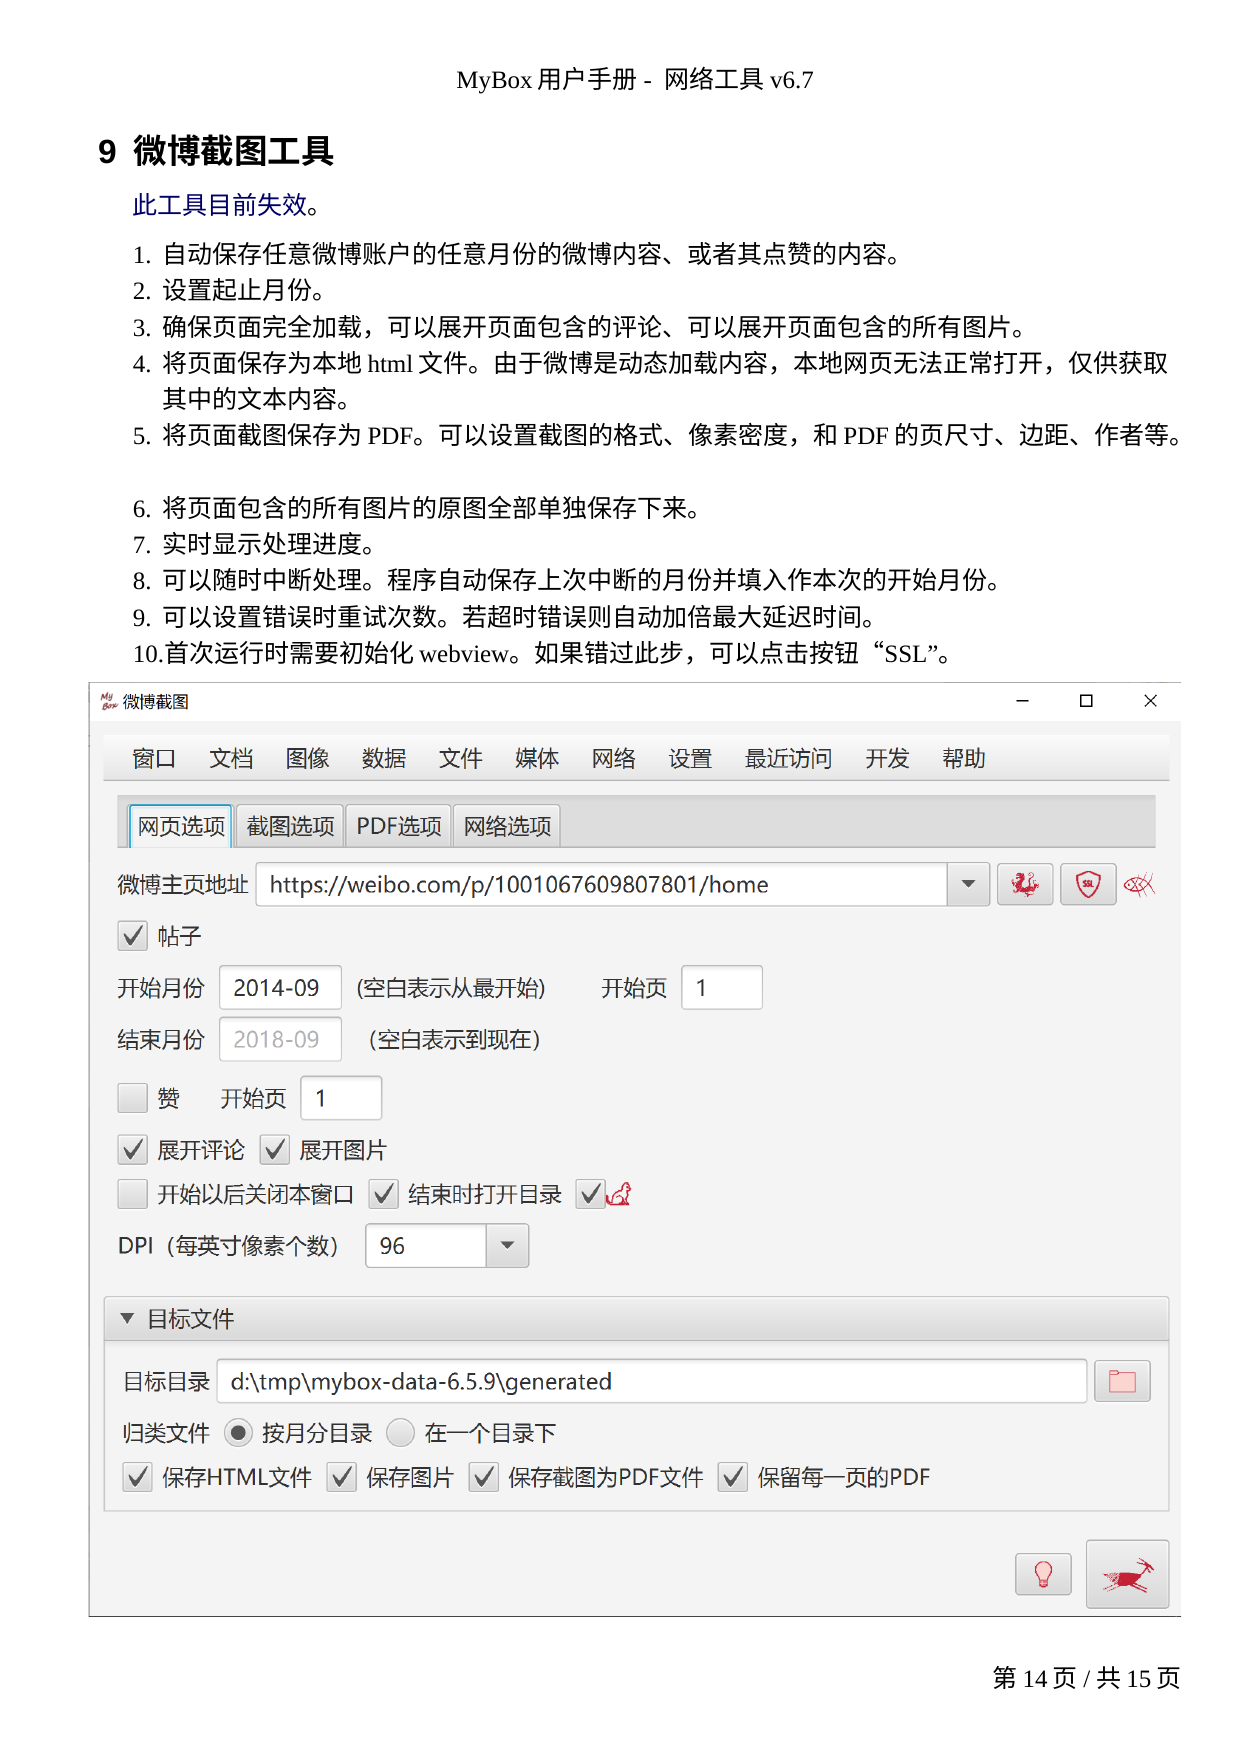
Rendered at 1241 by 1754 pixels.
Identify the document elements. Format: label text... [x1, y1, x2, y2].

list 设置起止月份。 [133, 271, 1181, 307]
list 将页面包含的所有图片的原图全部单独保存下来。 [133, 488, 1181, 524]
list 可以设置错误时重试次数。若超时错误则自动加倍最大延迟时间。 [133, 597, 1181, 633]
list 首次运行时需要初始化webview。如果错过此步，可以点击按钮“SSL”。 [133, 633, 1181, 669]
subtitle 微博截图工具 [88, 125, 1181, 173]
text 此工具目前失效。 [88, 186, 1181, 222]
picture [88, 682, 1182, 1617]
list 将页面保存为本地html文件。由于微博是动态加载内容，本地网页无法正常打开，仅供获取其中的文本内容。 [133, 343, 1181, 416]
list 将页面截图保存为PDF。可以设置截图的格式、像素密度，和PDF的页尺寸、边距、作者等。 [133, 416, 1181, 488]
list 实时显示处理进度。 [133, 524, 1181, 561]
list 可以随时中断处理。程序自动保存上次中断的月份并填入作本次的开始月份。 [133, 561, 1181, 597]
list 确保页面完全加载，可以展开页面包含的评论、可以展开页面包含的所有图片。 [133, 307, 1181, 343]
list 自动保存任意微博账户的任意月份的微博内容、或者其点赞的内容。 [133, 234, 1181, 271]
